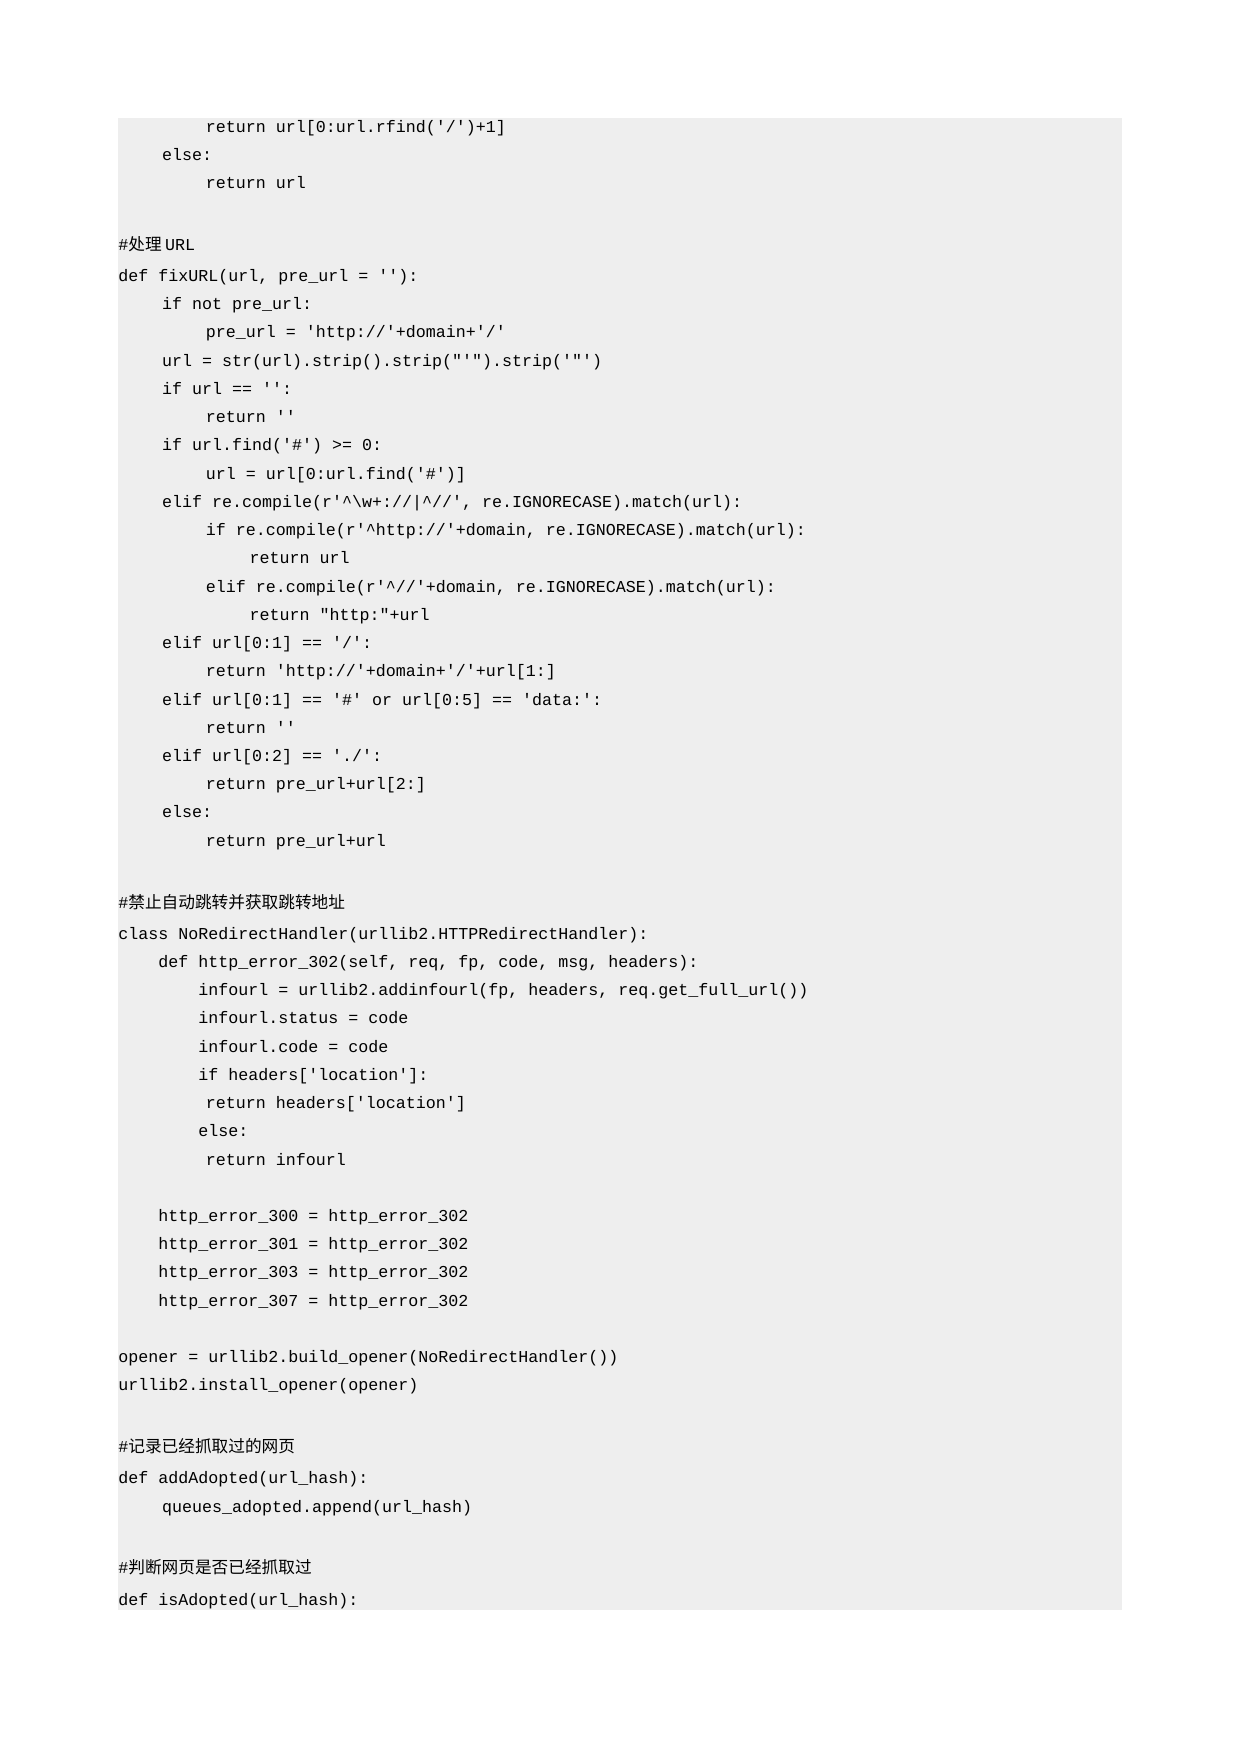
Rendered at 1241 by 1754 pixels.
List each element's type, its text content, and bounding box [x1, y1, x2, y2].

text return url[0:url.rfind('/')+1] [118, 118, 1122, 137]
text if re.compile(r'^http://'+domain, re.IGNORECASE).match(url): [118, 522, 1122, 541]
text opener = urllib2.build_opener(NoRedirectHandler()) [118, 1349, 1122, 1367]
text infourl.status = code [118, 1010, 1122, 1029]
text urllib2.install_opener(opener) [118, 1377, 1122, 1396]
text #记录已经抓取过的网页 [118, 1433, 1122, 1458]
text return '' [118, 409, 1122, 428]
text if not pre_url: [118, 296, 1122, 315]
text elif url[0:1] == '/': [118, 634, 1122, 653]
text queues_adopted.append(url_hash) [118, 1498, 1122, 1517]
text url = str(url).strip().strip("'").strip('"') [118, 352, 1122, 371]
text #处理URL [118, 231, 1122, 255]
text return '' [118, 719, 1122, 738]
text def isAdopted(url_hash): [118, 1591, 1122, 1610]
text infourl.code = code [118, 1038, 1122, 1057]
text return url [118, 174, 1122, 193]
text return infourl [118, 1151, 1122, 1170]
text elif url[0:2] == './': [118, 747, 1122, 766]
text if url == '': [118, 381, 1122, 399]
text url = url[0:url.find('#')] [118, 465, 1122, 484]
text else: [118, 1123, 1122, 1142]
text http_error_300 = http_error_302 [118, 1207, 1122, 1226]
text return headers['location'] [118, 1094, 1122, 1113]
text return pre_url+url[2:] [118, 776, 1122, 794]
text def fixURL(url, pre_url = ''): [118, 268, 1122, 286]
text return pre_url+url [118, 832, 1122, 851]
text elif re.compile(r'^//'+domain, re.IGNORECASE).match(url): [118, 578, 1122, 597]
text #禁止自动跳转并获取跳转地址 [118, 889, 1122, 913]
text http_error_307 = http_error_302 [118, 1292, 1122, 1311]
text else: [118, 804, 1122, 823]
text def http_error_302(self, req, fp, code, msg, headers): [118, 953, 1122, 972]
text return url [118, 550, 1122, 569]
text else: [118, 146, 1122, 165]
text infourl = urllib2.addinfourl(fp, headers, req.get_full_url()) [118, 982, 1122, 1001]
text elif url[0:1] == '#' or url[0:5] == 'data:': [118, 691, 1122, 710]
text http_error_303 = http_error_302 [118, 1264, 1122, 1283]
text return "http:"+url [118, 606, 1122, 625]
text http_error_301 = http_error_302 [118, 1236, 1122, 1254]
text class NoRedirectHandler(urllib2.HTTPRedirectHandler): [118, 925, 1122, 944]
text pre_url = 'http://'+domain+'/' [118, 324, 1122, 343]
text #判断网页是否已经抓取过 [118, 1554, 1122, 1579]
text if url.find('#') >= 0: [118, 437, 1122, 456]
text return 'http://'+domain+'/'+url[1:] [118, 663, 1122, 682]
text if headers['location']: [118, 1066, 1122, 1085]
text def addAdopted(url_hash): [118, 1470, 1122, 1489]
text elif re.compile(r'^\w+://|^//', re.IGNORECASE).match(url): [118, 493, 1122, 512]
